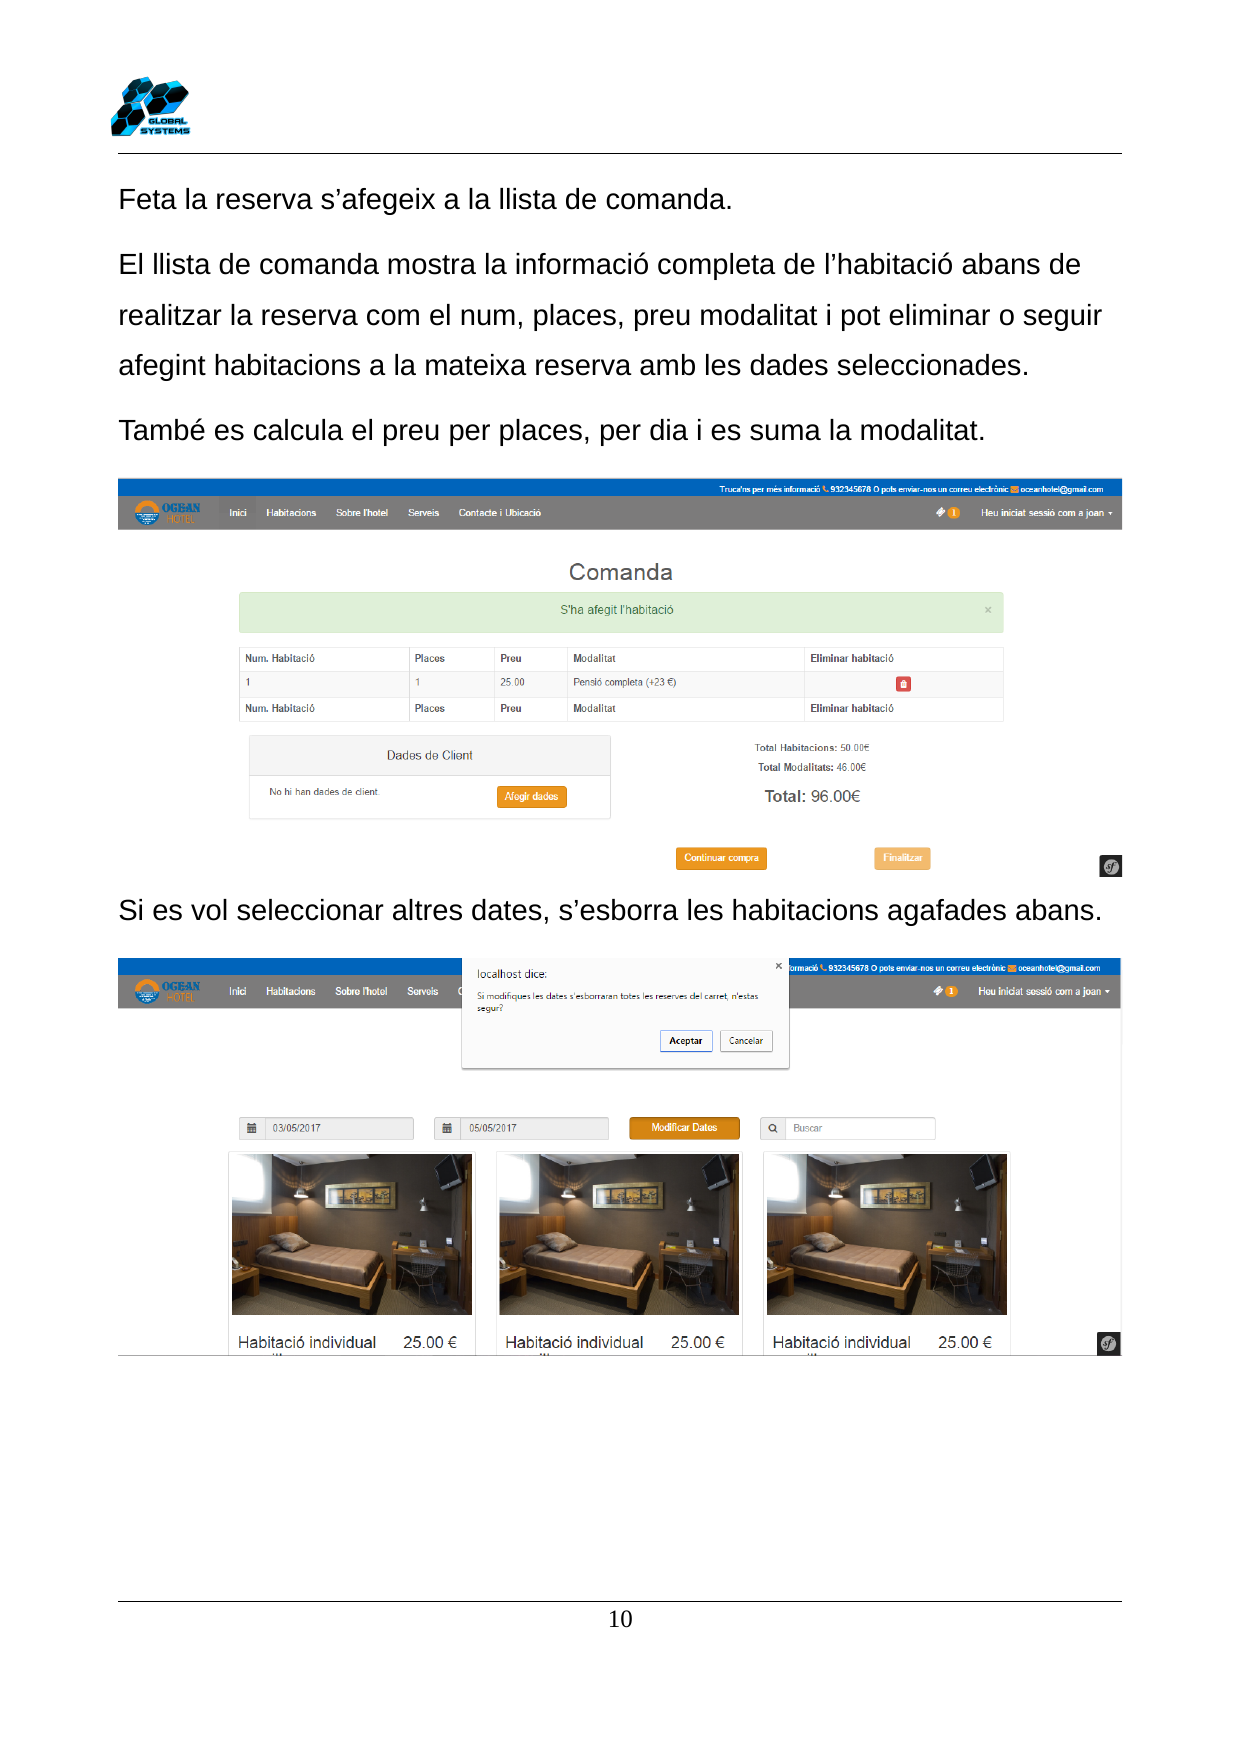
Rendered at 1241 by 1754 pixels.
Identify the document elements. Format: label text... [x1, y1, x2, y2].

picture [118, 958, 1123, 1356]
picture [118, 477, 1123, 877]
text Si es vol seleccionar altres dates, s’esborra les habitacions agafades abans. [118, 877, 1122, 927]
text El llista de comanda mostra la informació completa de l’habitació abans de realitzar la reserva com el num, places, preu modalitat i pot eliminar o seguir afegint habitacions a la mateixa reserva amb les dades seleccionades. [118, 247, 1122, 381]
text Feta la reserva s’afegeix a la llista de comanda. [118, 182, 1122, 216]
text També es calcula el preu per places, per dia i es suma la modalitat. [118, 413, 1122, 446]
picture [107, 61, 194, 148]
